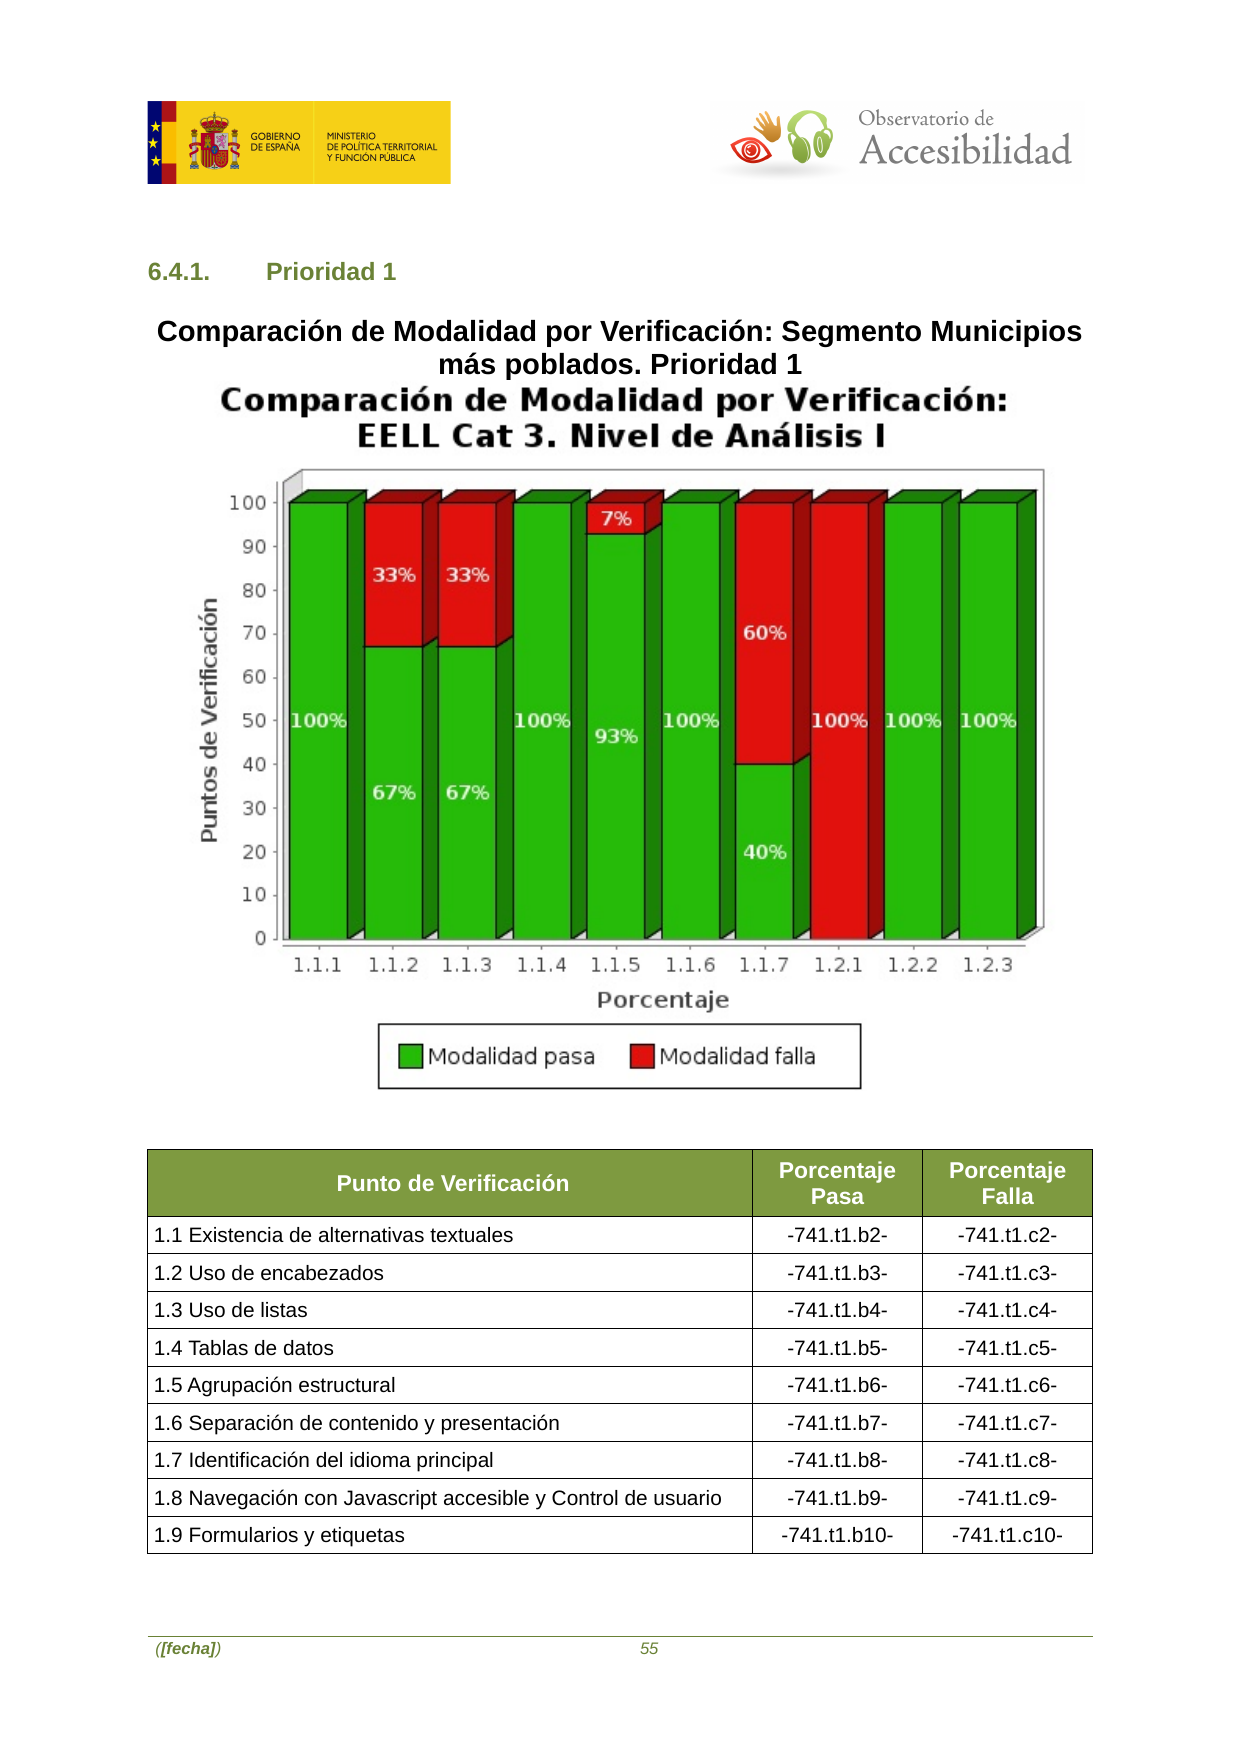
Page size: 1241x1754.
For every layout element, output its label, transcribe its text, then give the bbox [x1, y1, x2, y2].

table_cell -741.t1.b8- [753, 1442, 922, 1478]
picture [178, 380, 1062, 1091]
table_cell 1.9 Formularios y etiquetas [148, 1517, 752, 1553]
table_cell -741.t1.c5- [923, 1329, 1092, 1366]
table_cell -741.t1.b10- [753, 1517, 922, 1553]
table_cell 1.3 Uso de listas [148, 1292, 752, 1328]
table_cell 1.2 Uso de encabezados [148, 1254, 752, 1291]
table_cell -741.t1.c4- [923, 1292, 1092, 1328]
table_cell 1.8 Navegación con Javascript accesible y Control de usuario [148, 1479, 752, 1516]
table_cell 1.5 Agrupación estructural [148, 1367, 752, 1403]
table_header Punto de Verificación [148, 1150, 752, 1216]
table_cell -741.t1.c2- [923, 1217, 1092, 1253]
picture [147, 101, 451, 184]
table_cell -741.t1.b7- [753, 1404, 922, 1441]
table_cell -741.t1.c7- [923, 1404, 1092, 1441]
table_cell 1.1 Existencia de alternativas textuales [148, 1217, 752, 1253]
table_cell -741.t1.b9- [753, 1479, 922, 1516]
table_cell -741.t1.c3- [923, 1254, 1092, 1291]
table_cell -741.t1.c8- [923, 1442, 1092, 1478]
table_cell -741.t1.c6- [923, 1367, 1092, 1403]
subtitle Prioridad 1 [148, 257, 1092, 286]
table_cell 1.7 Identificación del idioma principal [148, 1442, 752, 1478]
table_cell 1.4 Tablas de datos [148, 1329, 752, 1366]
table_cell -741.t1.b4- [753, 1292, 922, 1328]
table_cell -741.t1.b3- [753, 1254, 922, 1291]
text Comparación de Modalidad por Verificación: Segmento Municipios más poblados. Prioridad 1 [148, 314, 1092, 381]
table_cell -741.t1.b6- [753, 1367, 922, 1403]
table_cell -741.t1.b2- [753, 1217, 922, 1253]
table_cell 1.6 Separación de contenido y presentación [148, 1404, 752, 1441]
table_cell -741.t1.b5- [753, 1329, 922, 1366]
picture [710, 101, 1086, 184]
table_cell -741.t1.c9- [923, 1479, 1092, 1516]
table_header Porcentaje Falla [923, 1150, 1092, 1216]
table_cell -741.t1.c10- [923, 1517, 1092, 1553]
table_header Porcentaje Pasa [753, 1150, 922, 1216]
